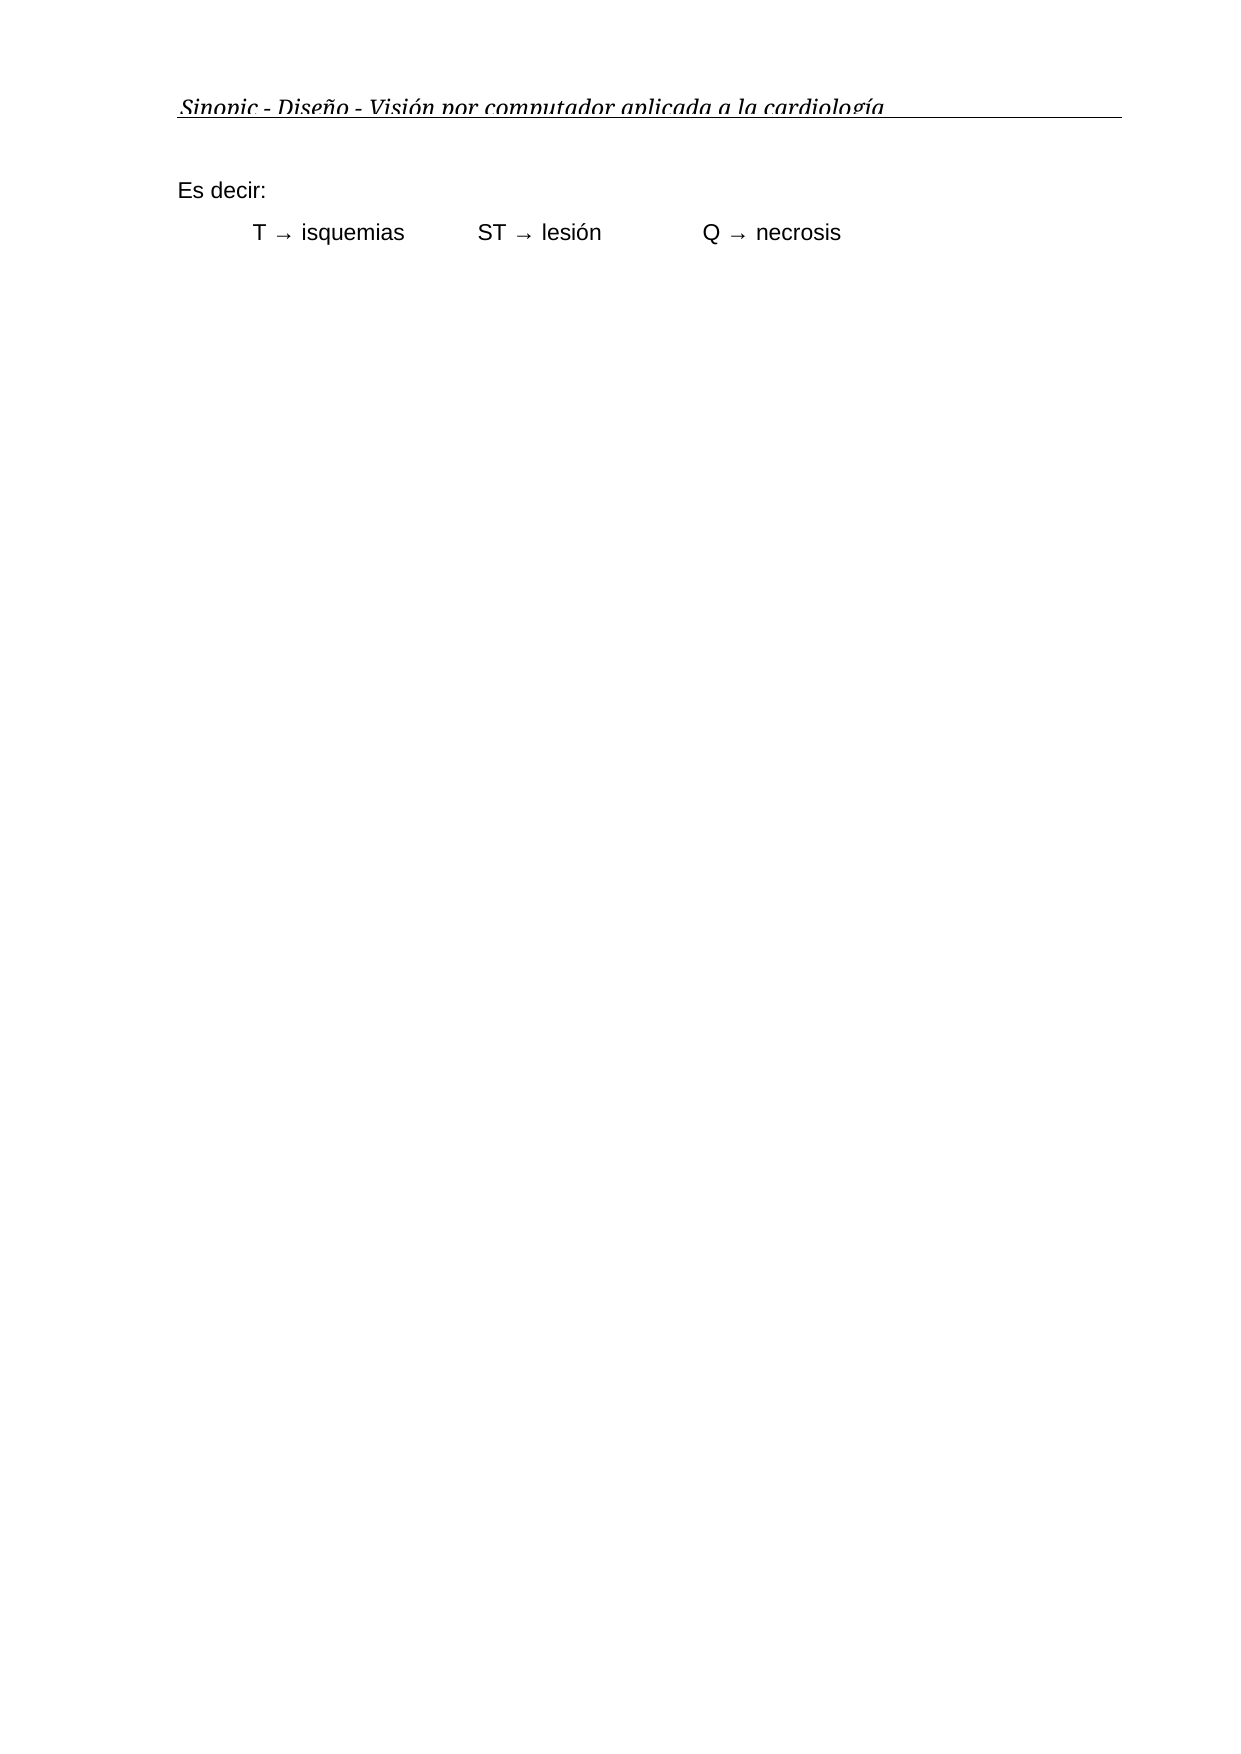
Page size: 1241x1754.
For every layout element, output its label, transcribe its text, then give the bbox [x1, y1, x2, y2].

list T → isquemias ST → lesión Q → necrosis [215, 219, 1122, 245]
text Es decir: [177, 177, 1122, 203]
